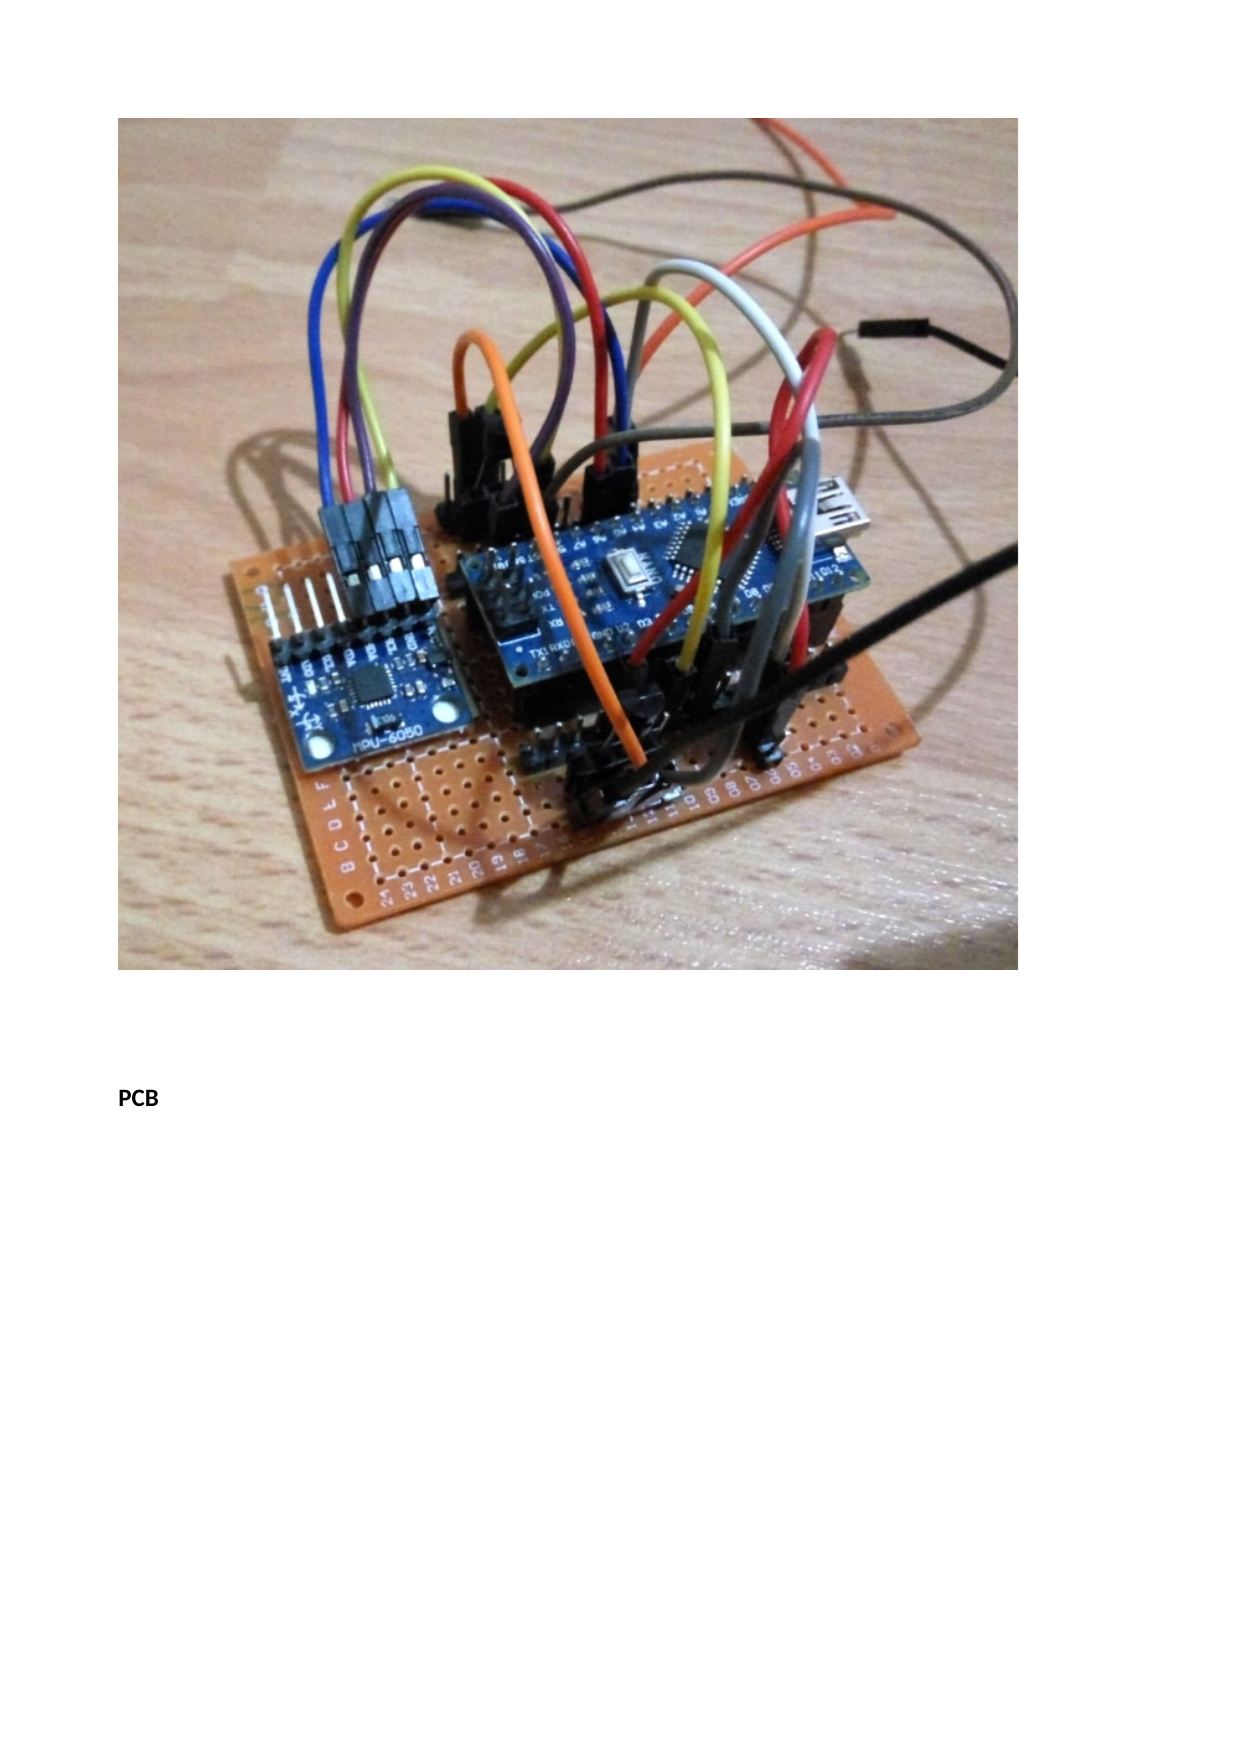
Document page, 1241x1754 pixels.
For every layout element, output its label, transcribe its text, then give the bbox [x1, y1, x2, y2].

text PCB [118, 1082, 1122, 1112]
